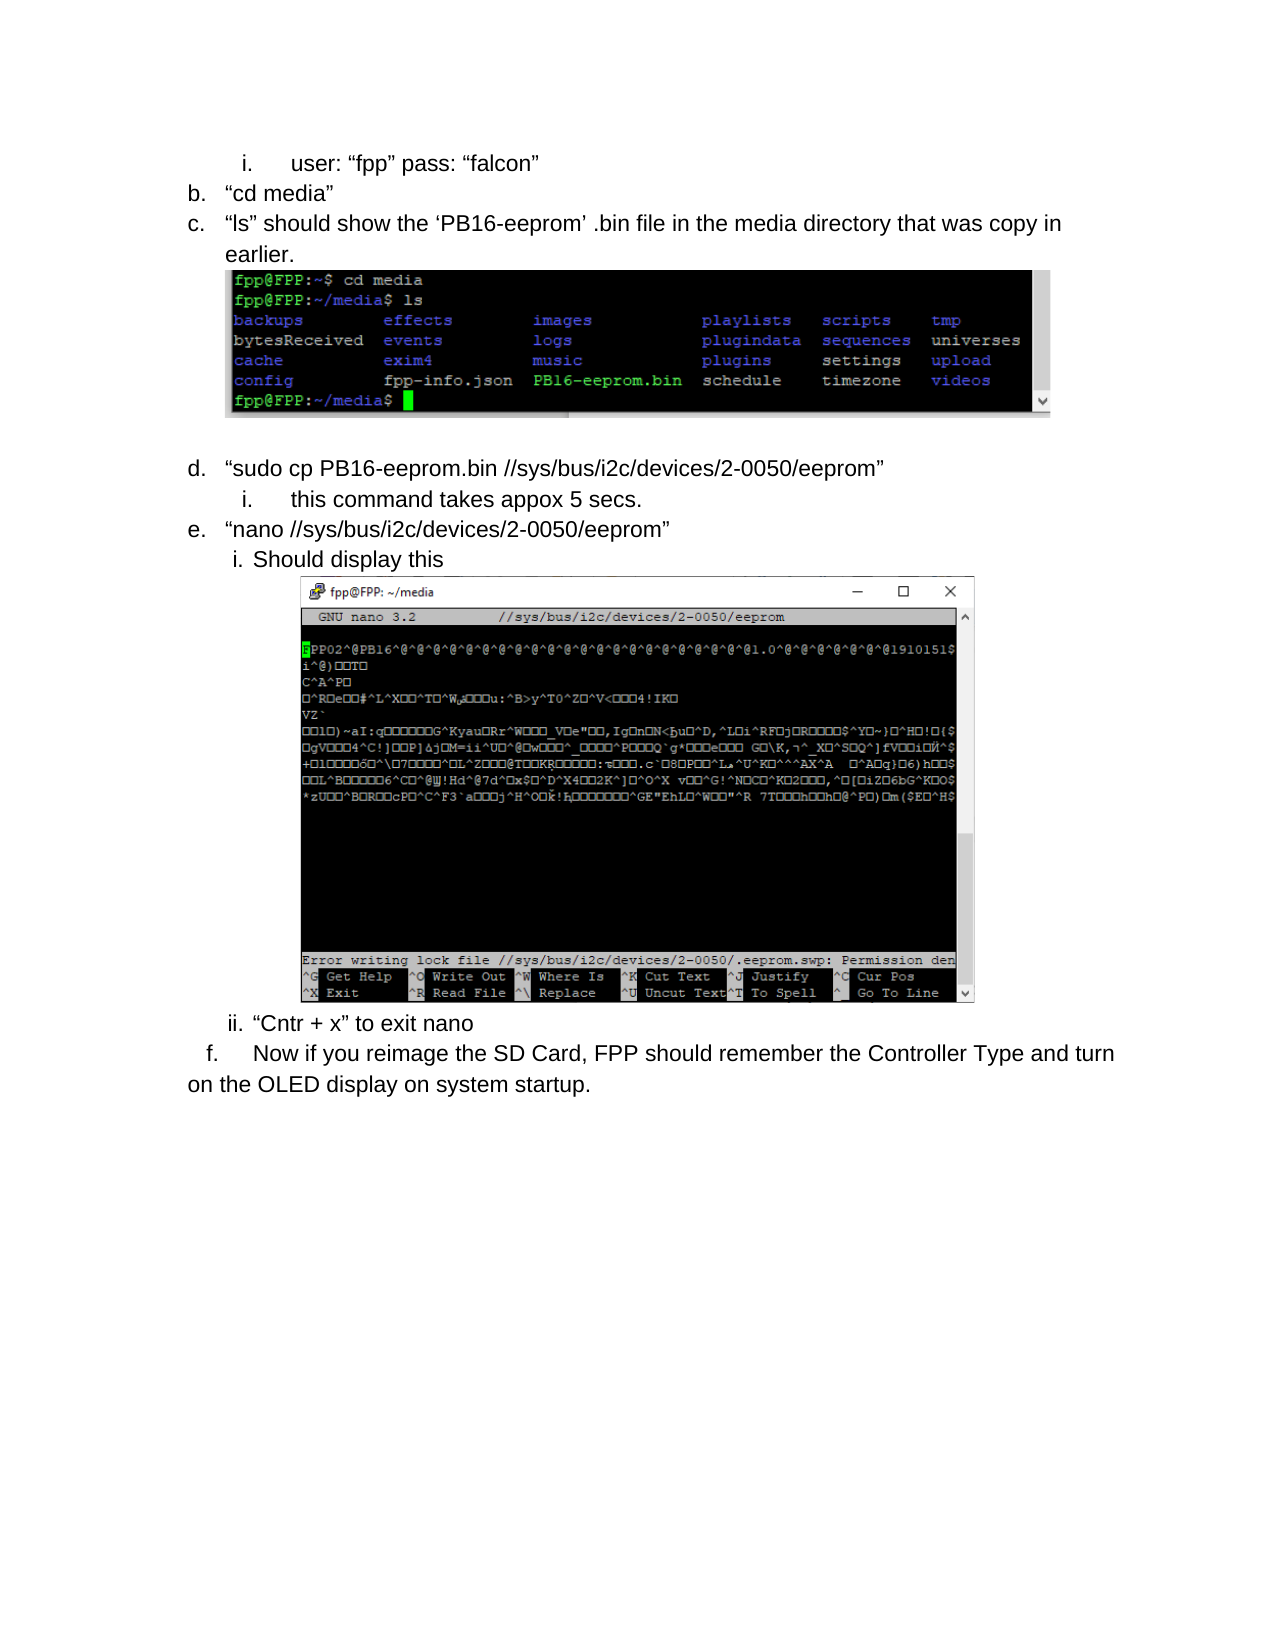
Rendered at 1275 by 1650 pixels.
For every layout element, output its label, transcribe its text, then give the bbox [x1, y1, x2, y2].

list “sudo cp PB16-eeprom.bin //sys/bus/i2c/devices/2-0050/eeprom” [187, 455, 1125, 482]
list user: “fpp” pass: “falcon” [253, 150, 1125, 176]
list Now if you reimage the SD Card, FPP should remember the Controller Type and turn on the OLED display on system startup. [187, 1040, 1125, 1097]
list “Cntr + x” to exit nano [225, 576, 1125, 1036]
list Should display this [225, 546, 1125, 572]
list this command takes appox 5 secs. [253, 486, 1125, 512]
picture [300, 576, 975, 1003]
list “cd media” [187, 180, 1125, 207]
list “ls” should show the ‘PB16-eeprom’ .bin file in the media directory that was copy in earlier. [187, 210, 1125, 267]
list “nano //sys/bus/i2c/devices/2-0050/eeprom” [187, 516, 1125, 542]
picture [224, 270, 1051, 418]
